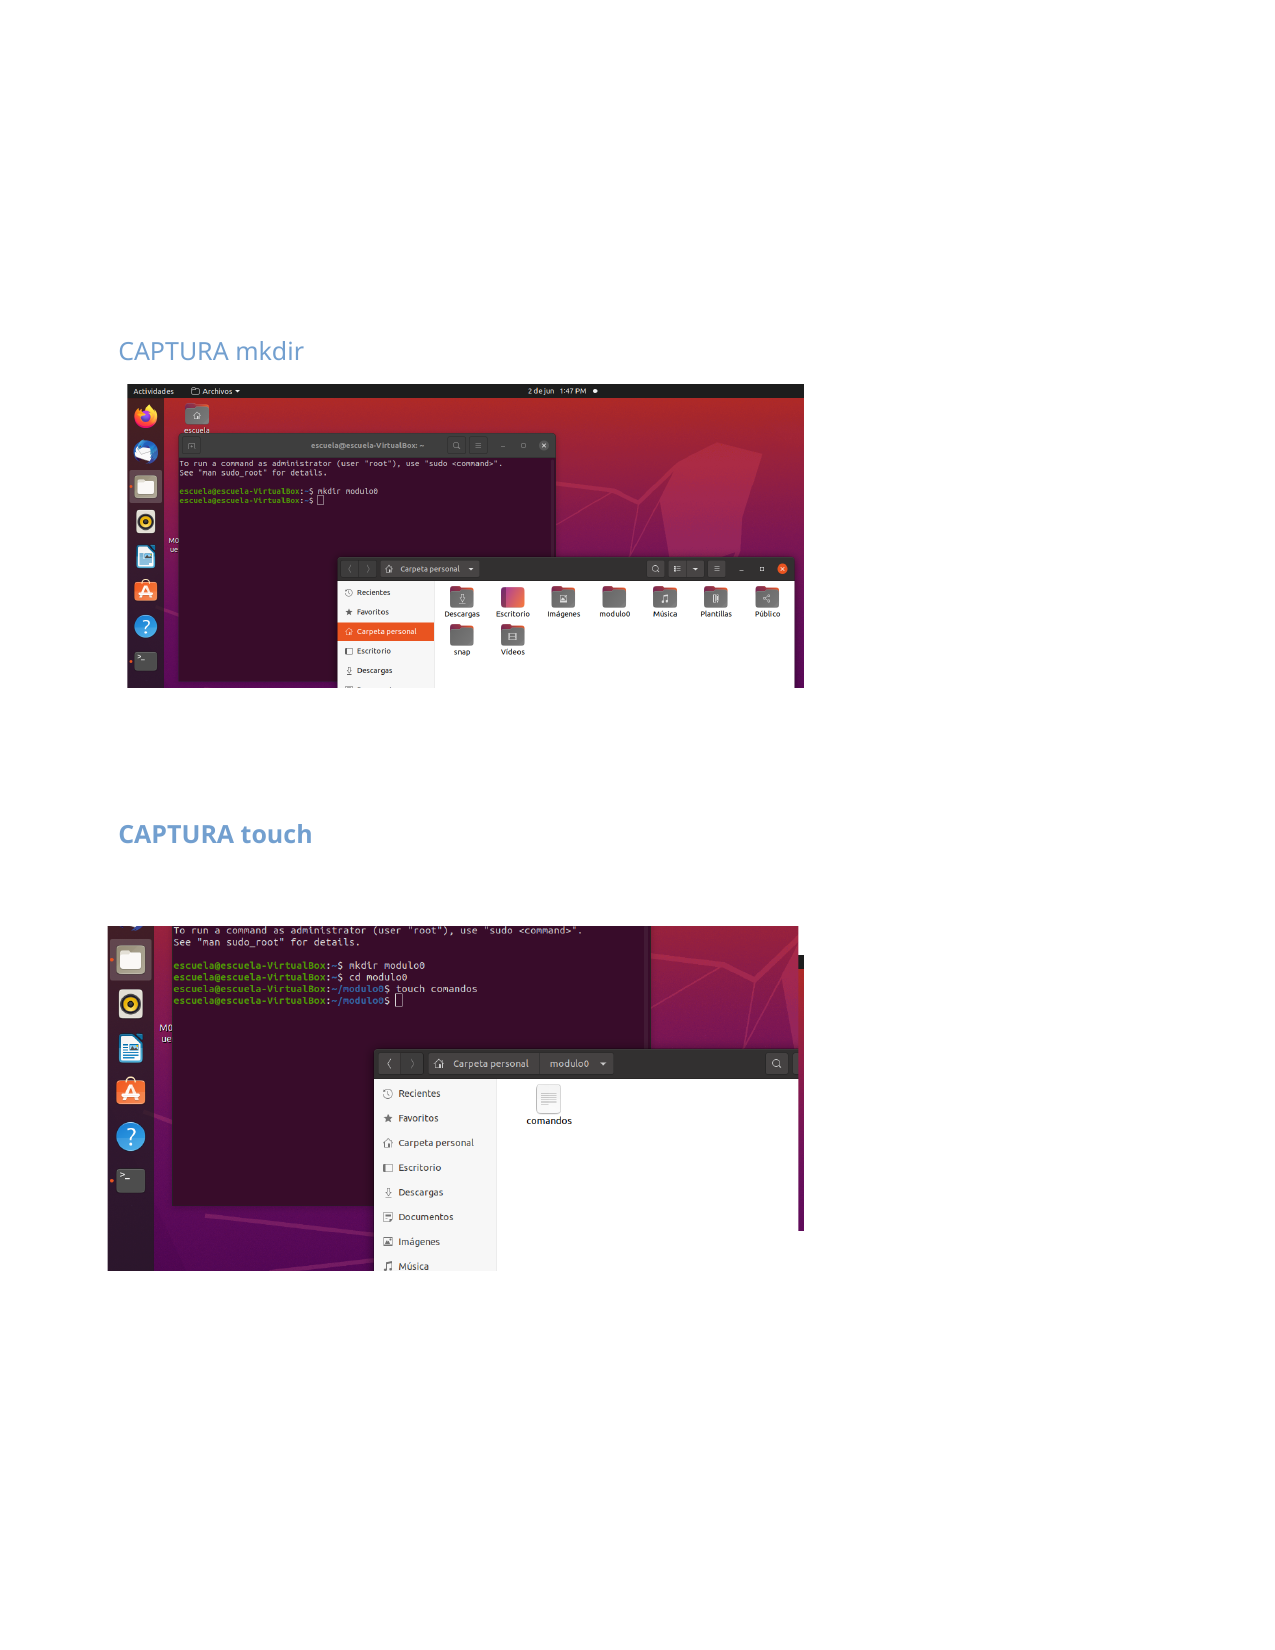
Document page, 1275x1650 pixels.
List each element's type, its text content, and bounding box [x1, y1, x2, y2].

text CAPTURA touch [118, 817, 1157, 851]
text CAPTURA mkdir [118, 333, 1157, 367]
